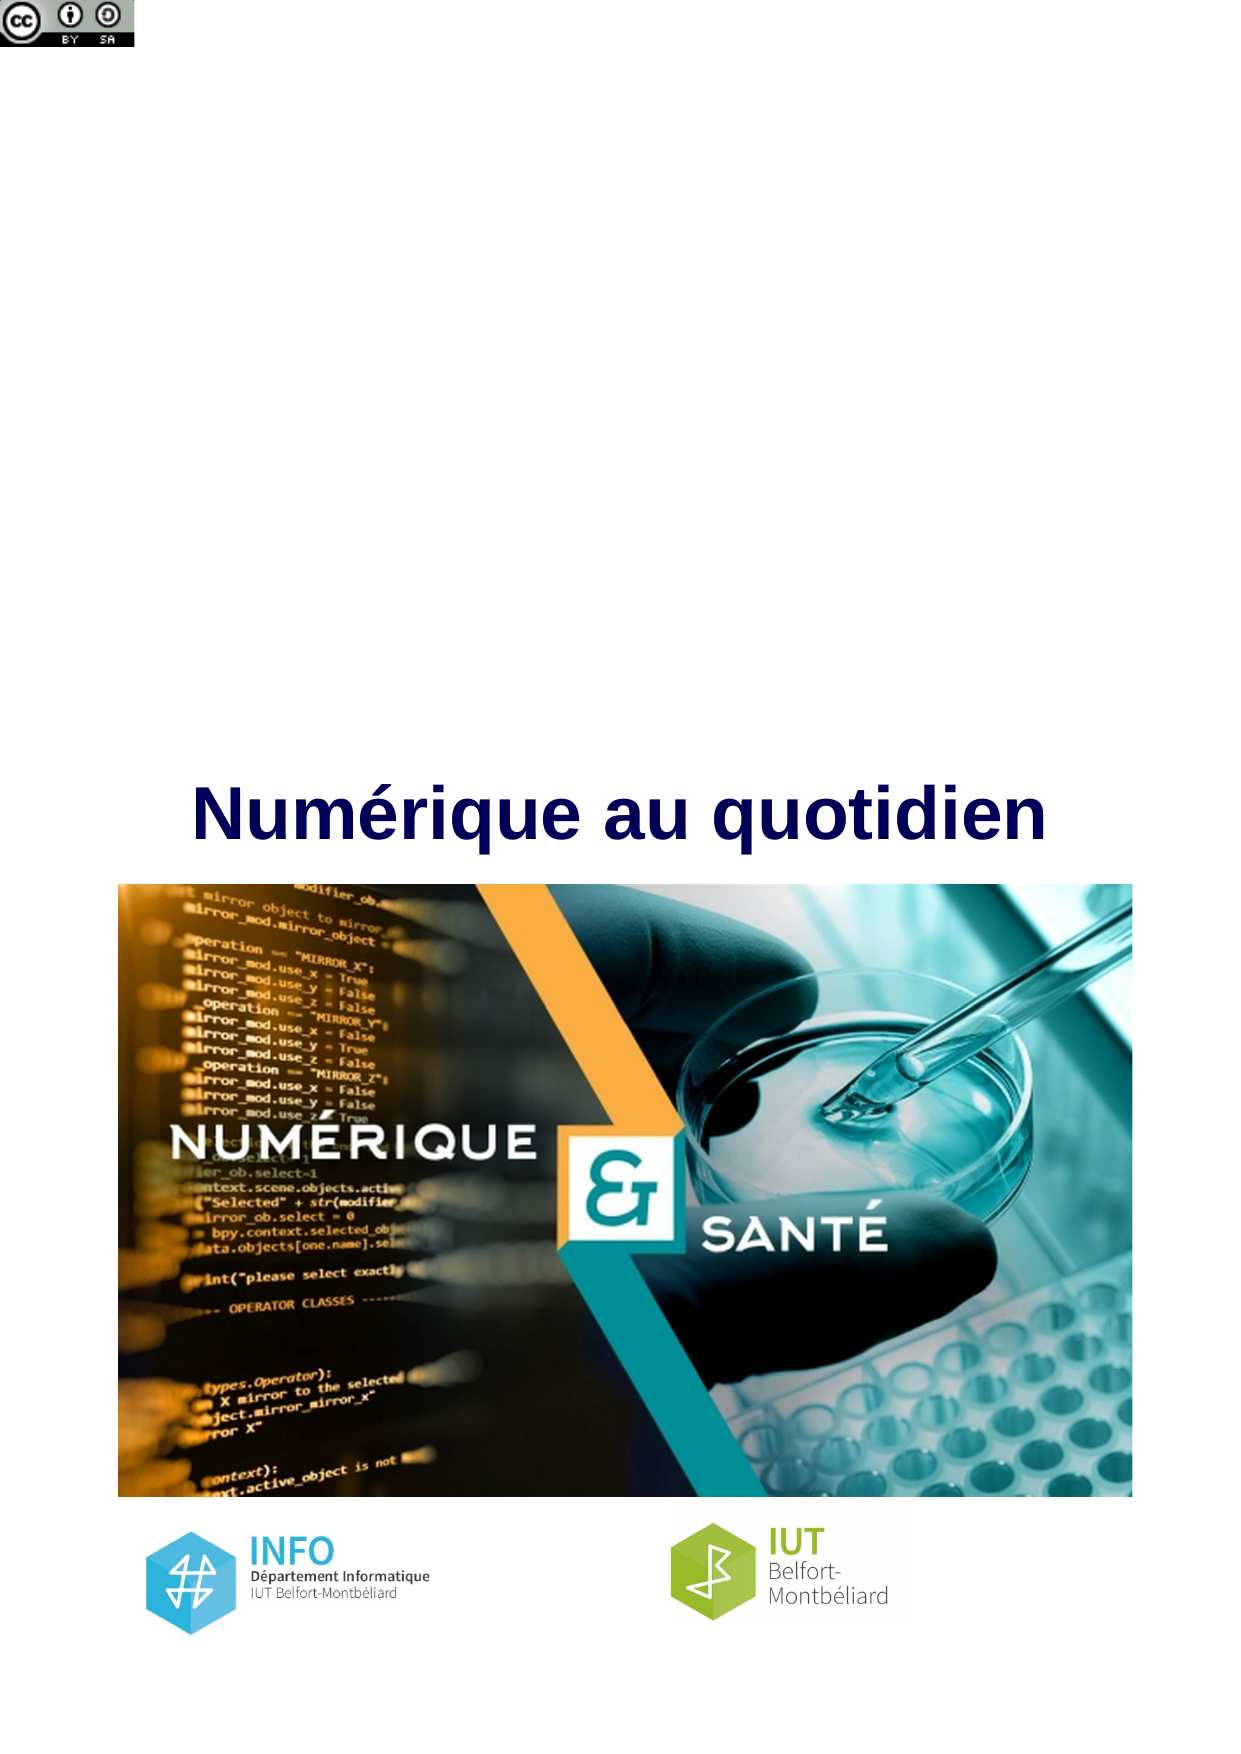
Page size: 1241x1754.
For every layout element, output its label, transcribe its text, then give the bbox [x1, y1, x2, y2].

picture [668, 1503, 914, 1626]
picture [117, 1519, 493, 1641]
title Numérique au quotidien [118, 769, 1122, 855]
picture [118, 884, 1133, 1497]
picture [0, 0, 135, 47]
